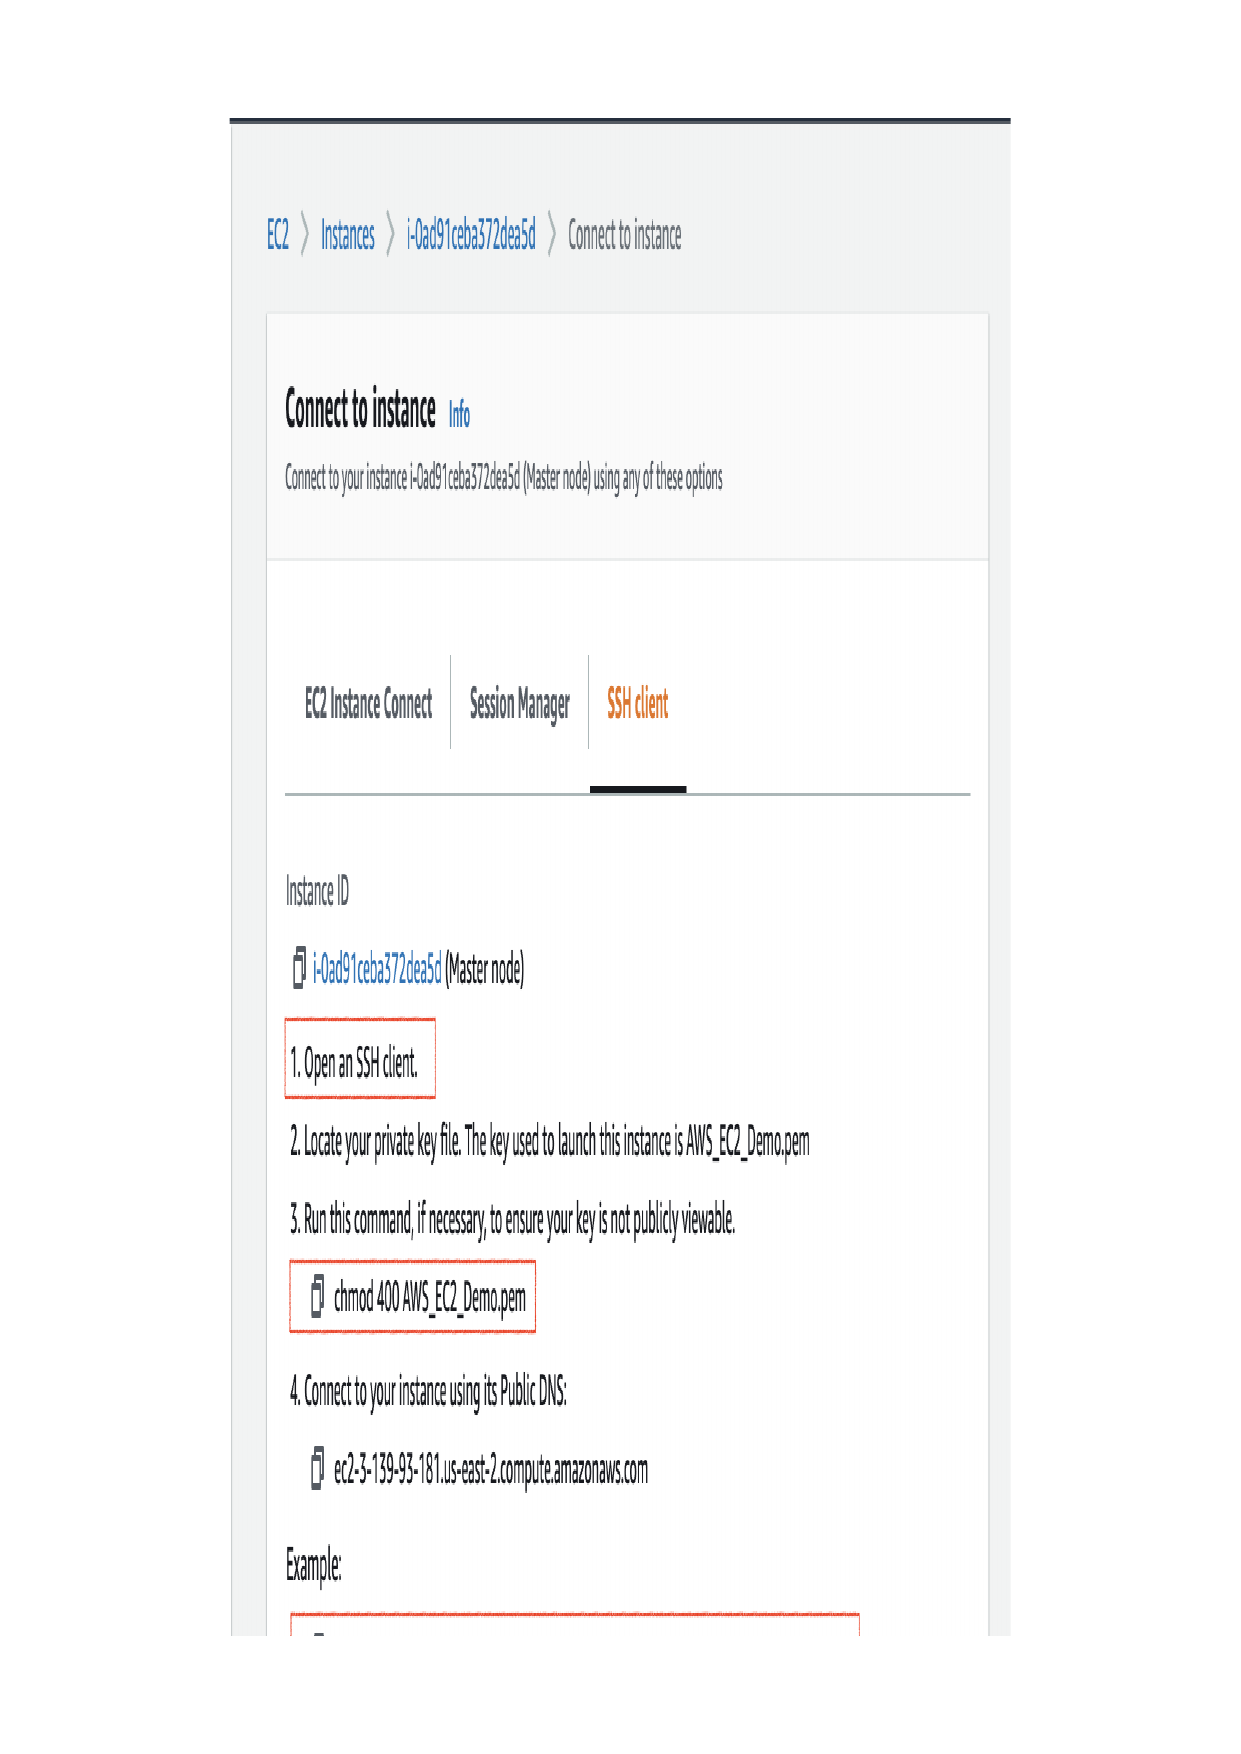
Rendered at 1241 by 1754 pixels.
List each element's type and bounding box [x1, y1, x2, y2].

picture [229, 118, 1011, 1636]
